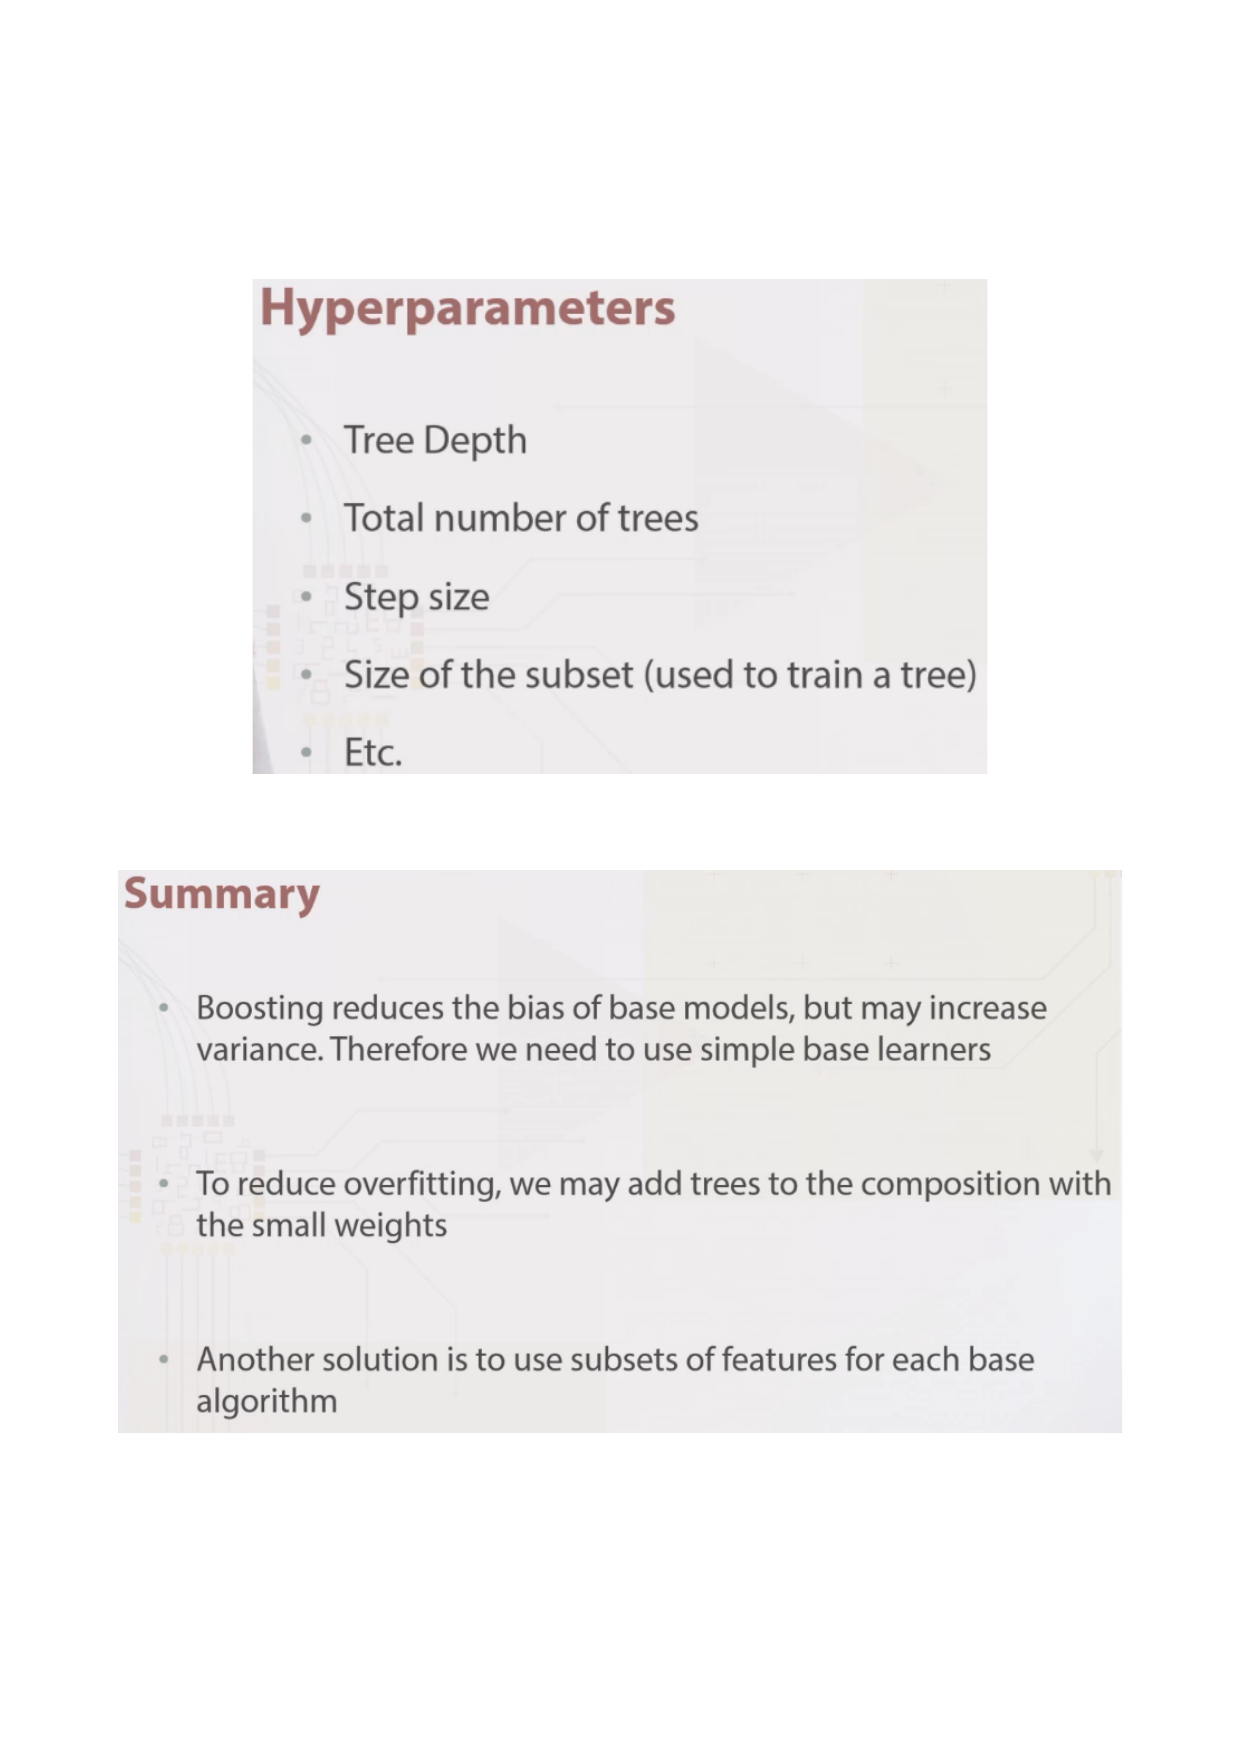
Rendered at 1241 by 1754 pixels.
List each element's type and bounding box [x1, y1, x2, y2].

picture [252, 279, 988, 774]
picture [118, 870, 1123, 1433]
